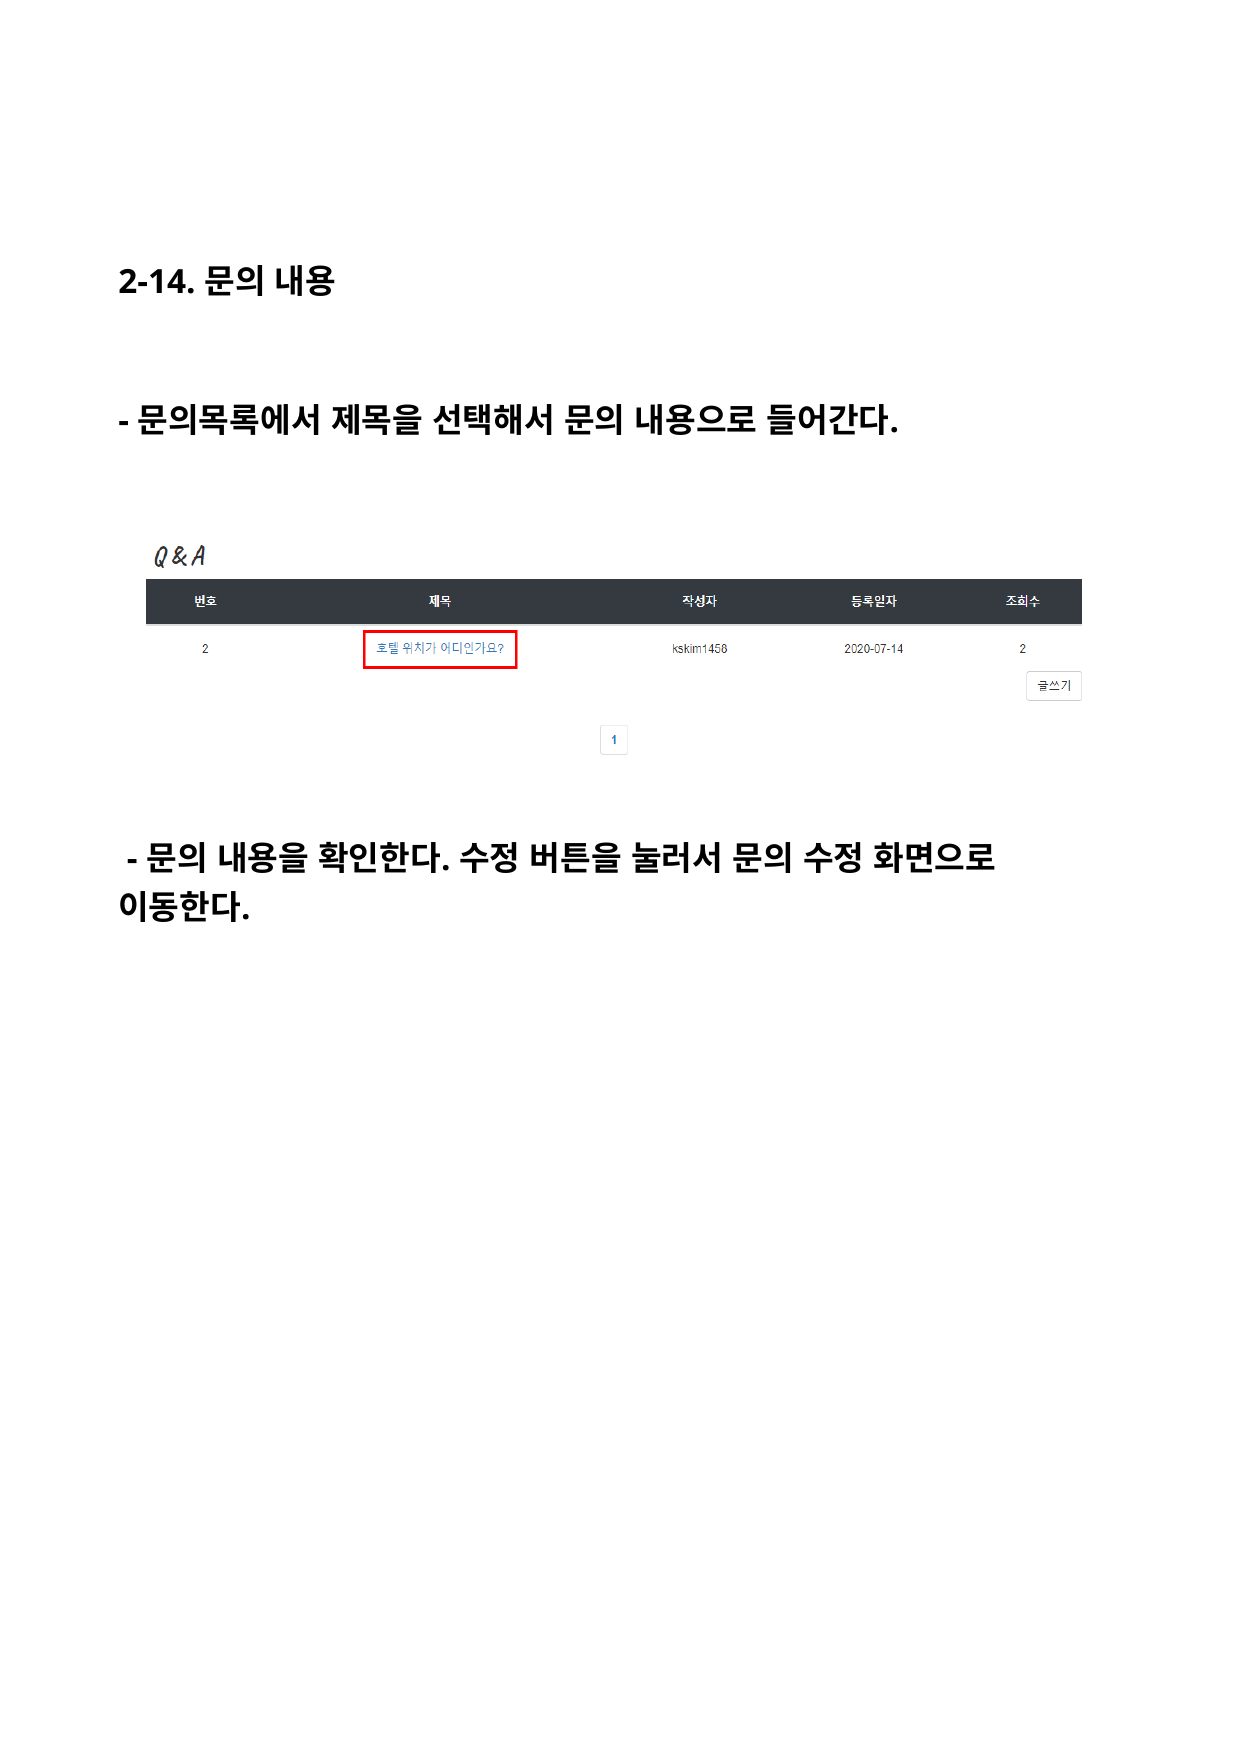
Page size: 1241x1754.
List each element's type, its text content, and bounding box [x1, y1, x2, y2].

picture [118, 516, 1123, 787]
text - 문의목록에서 제목을 선택해서 문의 내용으로 들어간다. [118, 394, 1122, 442]
text - 문의 내용을 확인한다. 수정 버튼을 눌러서 문의 수정 화면으로 이동한다. [118, 832, 1122, 929]
text 2-14. 문의 내용 [118, 254, 1122, 303]
